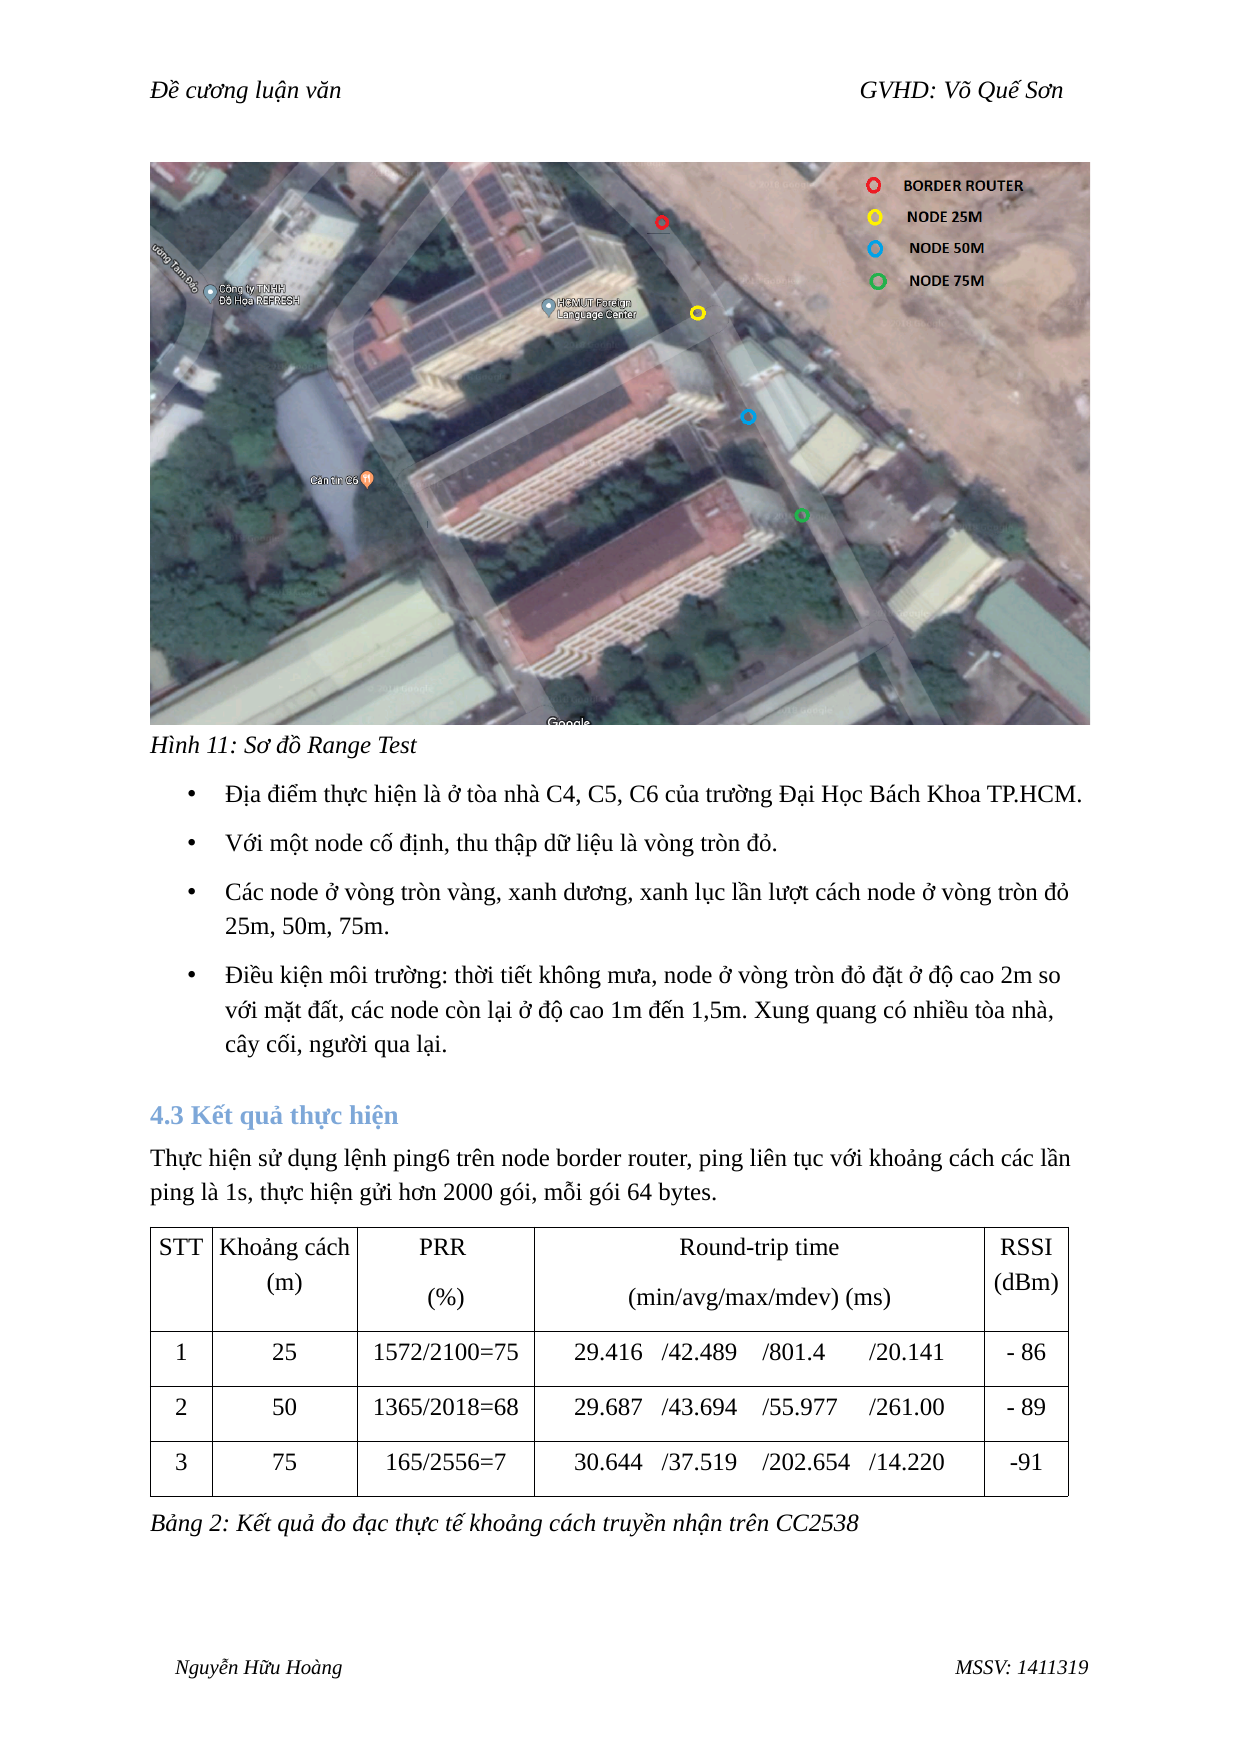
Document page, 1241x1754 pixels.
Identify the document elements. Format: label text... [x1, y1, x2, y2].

table_cell 1 [151, 1332, 212, 1386]
table_cell 25 [213, 1332, 357, 1386]
list Điều kiện môi trường: thời tiết không mưa, node ở vòng tròn đỏ đặt ở độ cao 2m so với mặt đất, các node còn lại ở độ cao 1m đến 1,5m. Xung quang có nhiều tòa nhà, cây cối, người qua lại. [187, 961, 1090, 1058]
text Thực hiện sử dụng lệnh ping6 trên node border router, ping liên tục với khoảng cách các lần ping là 1s, thực hiện gửi hơn 2000 gói, mỗi gói 64 bytes. [150, 1143, 1090, 1206]
table_cell 1365/2018=68 [358, 1387, 534, 1441]
text Hình 11: Sơ đồ Range Test [150, 725, 1090, 758]
table_header RSSI (dBm) [985, 1228, 1068, 1331]
list Với một node cố định, thu thập dữ liệu là vòng tròn đỏ. [187, 828, 1090, 857]
subtitle 4.3 Kết quả thực hiện [150, 1099, 1090, 1131]
table_cell 50 [213, 1387, 357, 1441]
table_cell 30.644 /37.519 /202.654 /14.220 [535, 1442, 984, 1496]
table_cell 3 [151, 1442, 212, 1496]
text Bảng 2: Kết quả đo đạc thực tế khoảng cách truyền nhận trên CC2538 [150, 1508, 1090, 1537]
table_cell - 86 [985, 1332, 1068, 1386]
table_cell 75 [213, 1442, 357, 1496]
table_cell 29.416 /42.489 /801.4 /20.141 [535, 1332, 984, 1386]
list Các node ở vòng tròn vàng, xanh dương, xanh lục lần lượt cách node ở vòng tròn đỏ 25m, 50m, 75m. [187, 877, 1090, 940]
table_header PRR (%) [358, 1228, 534, 1331]
table_header STT [151, 1228, 212, 1331]
table_cell 29.687 /43.694 /55.977 /261.00 [535, 1387, 984, 1441]
table_cell 2 [151, 1387, 212, 1441]
table_header Khoảng cách (m) [213, 1228, 357, 1331]
table_cell -91 [985, 1442, 1068, 1496]
table_cell 1572/2100=75 [358, 1332, 534, 1386]
table_header Round-trip time (min/avg/max/mdev) (ms) [535, 1228, 984, 1331]
picture [150, 162, 1091, 725]
table_cell 165/2556=7 [358, 1442, 534, 1496]
table_cell - 89 [985, 1387, 1068, 1441]
list Địa điểm thực hiện là ở tòa nhà C4, C5, C6 của trường Đại Học Bách Khoa TP.HCM. [187, 779, 1090, 808]
